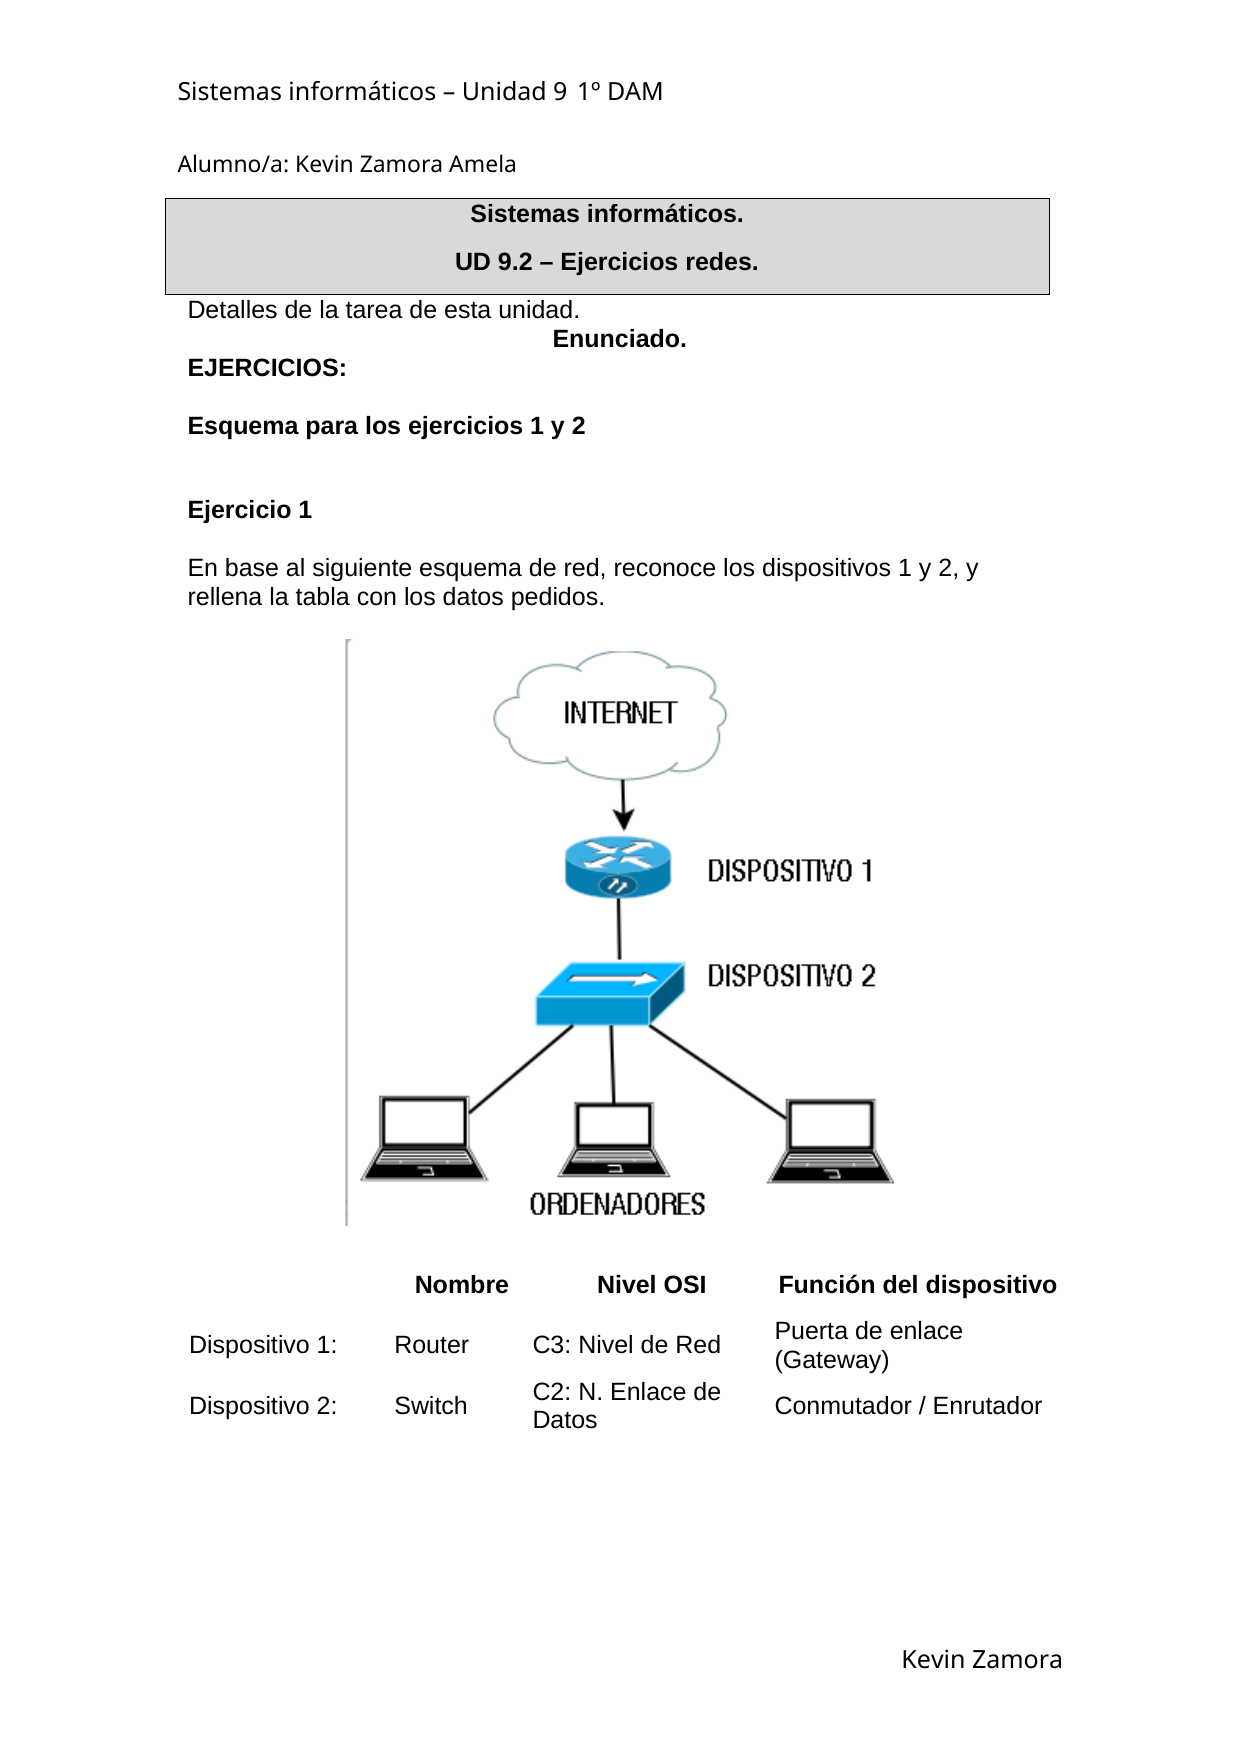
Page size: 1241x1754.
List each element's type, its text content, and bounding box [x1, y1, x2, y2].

table_cell Conmutador / Enrutador [773, 1375, 1063, 1436]
table_cell Switch [393, 1375, 531, 1436]
table_cell [165, 295, 177, 324]
table_cell EJERCICIOS: Esquema para los ejercicios 1 y 2 Ejercicio 1 En base al siguiente esquema de red, reconoce los dispositivos 1 y 2, y rellena la tabla con los datos pedidos. Ejercicio 2 Con respecto al anterior esquema, contestar: ¿Qué topología de conexión tenemos en el esquema si tomamos como referencia el Dispositivo 2? En forma de arbol ¿Qué tipo de cable usarías para conectar los dispositivos y los ordenadores con el Dispositivo 2? Cable de pares trenzados ¿Qué conectores usarías y con qué estándar de conexión? Usaría el conector RJ-45 y, de forma teorica, aplicaría la terminación T568A, debido a que actualmente todxs trabajamos con velocidades de transmisión superiores a 100 Mbps; el código de colores de esta es: blanco-verde, verde, blanco-naranja, azul, blanco-azul, naranja, blanco-marrón, marrón. Por otro lado y de cara a una aplicación más práctica, aplicaría preferentemente la versión B de la misma norma (T568B) debido principalmente a que hace muchos años que conozco y recuerdo su código de colores: blanco-naranja, naranja, blanco-verde, azul, blanco-azul, verde, blanco-marrón, marrón. Ambos códigos de colores se pueden usar indistíntamente, siempre que se utilice el mismo código para ambos/as extremos/terminaciones. Ejercicio 3 Rellenar si se necesita cable directo o cruzado (desde el punto de vista teórico) para unir los 2 elementos indicados en cada fila: Ejercicio 4 Averiguar la dirección física (dirección MAC) y la dirección lógica (dirección IP) de tu tarjeta de red, en una máquina windows y en una maquina Linux. Los comandos a utilizar son: En Linux: ifconfig En Windows: ipconfig /all Ejecútalos en tu máquina anfitrión y en una virtual del sistema operativo contrario. Copiar y pegar ambas capturas, y rellenar: Observaciones: - Buscar en las capturas solo conexiones ethernet e inalámbricas. Aparecen conexiones distintas como lo (que es el loopback de la red) - Que aparezcan tarjeta ethernet y/o inalámbrica en tu sistema anfitrión, dependerá de las conexiones que tengas en tu PC. - En la máquina virtual tendrás una tarjeta ethernet que incorpora el propio VirtualBox. Host: Guest: Ejercicio 5 Dividir la dirección de red 200.200.10.0/24 en las siguientes subredes: Calculadora VLSM online (Explicación paso a paso) Dirección en binario: 11001000 11001000 00001010 00000000 3 redes de 50 ordenadores. Calculamos el número de bits de host necesarios 2n − 2 ≥ H ( donde n es el número de bits y H es el número de host de la subred ) 26 – 2 = 62 ≥ 50 → n = 6 El resultado anterior indica que para la red de 50 hosts necesitamos al menos 6 bits y que habrá en total 62 hosts disponibles. Calculamos el número de bits de subred R = (32 – p) – n (Donde 32 es el número de bits de una dirección IP binaria, p es el prefijo de la red (en este ejemplo: 24) y n es el número de bits de la parte de host, calculados en el paso anterior.) R = (32 - 24) – 6 = 2 Eto significa que debemos tomar prestado 2 bits a la parte de host para obtener una subred de 62 hosts. Calculamos la nueva máscara de subred El nuevo prefijo de red se obtine sumándole R al prefijo original, por lo que el nuevo prefijo es: p = 24 + 2 = 26 Teniendo eso en cuenta la nueva máscara se obtiene de la siguiente manera 11111111.11111111.11111111.11000000 Los bits en verde respresentan la parte de red, los rojos la parte de subred y los bits azul a la parte de host convirtiendo a decimal la máscara anterior resulta 255.255.255.192 Calcular el salto de red El salto de red es la diferencia entre dos direcciones de red consecutivas y se calcula como la diferencia de 256 y el último octeto no nulo de la máscara, en este caso tenemos que: S = 256 − 192 = 64 Este valor se utilizará en el siguiente paso para conocer la siguiente dirección de red Calcular los parámetros de la red La dirección de la primera subred siempre será igual a la dirección de red original por lo es: 200.200.10.0 La direción del primer host se obtiene sumando 1 a la dirección de red: 200.200.10.1 La dirección del último host se obtiene sumando a la dirección de red el número de host de la subred: 200.200.10.62 La dirección de broadcast se obtiene sumando 1 a la dirección del último host 200.200.10.63 La dirección de la siguiente subred se puede calcular bien sumando 1 a la dirección de broadcast o bien sumando a la dirección de red el salto de red: 200.200.10.64 El resumen de los parámetros de la subred se muestra en la siguiente tabla: Calculamos el resto de subredes El resto de subredes se calcula siguiendo los mismos pasos vistos anteriormente, por ejemplo para la segunda subred La dirección de red se obtiene de la subred anterior: 200.200.10.64 A partir de aquí se sigues los mismos pasos Se calcula el número de bits de la parte de host 26 − 2 = 62 ≥ 50 ⟹ n = 6 Calculamos el número de bits de subred R = (32 − 24) − 6 = 2 Calculamos la nueva máscara p = 24 + 2 = 26 255.255.255.192 Por último calculamos el salto de red S = 256 − 192 = 64 El resto de parámetros se calculan exactamente igual a como ya se izo en el punto 5 4 redes de 12 ordenadores. Para cada subred, especificar: Dirección de red y dirección de broadcast Dirección del primer equipo y último equipo Máscara de red Especificar, ¿cuántas direcciones se pierden en total en la red? Ejercicio 6 Queremos crear varias subredes de 2000 PC. Partiendo de la red dirección de red 150.200.0.0, responder: ¿A qué clase pertenece esta red? ¿Cuál es el máximo número de subredes con 2000 PC que se pueden crear? ¿Cuántos PC exactamente puede haber en cada subred? Como son muchas subredes, especificar de las 4 primeras subredes: Dirección de red y broadcast Dirección de primer y último equipo Máscara de red [177, 353, 1063, 1602]
table_cell Enunciado. [177, 324, 1063, 353]
table_cell Router [393, 1315, 531, 1375]
table_header Sistemas informáticos. UD 9.2 – Ejercicios redes. [166, 199, 1049, 294]
table_header [1050, 198, 1063, 294]
table_cell Dispositivo 1: [187, 1315, 393, 1375]
text Alumno/a: Kevin Zamora Amela [177, 148, 1063, 179]
table_cell [165, 324, 177, 353]
table_header Nivel OSI [531, 1255, 773, 1314]
picture [345, 639, 894, 1226]
table_cell Puerta de enlace (Gateway) [773, 1315, 1063, 1375]
table_cell C2: N. Enlace de Datos [531, 1375, 773, 1436]
table_cell Detalles de la tarea de esta unidad. [177, 294, 1063, 324]
table_header Nombre [393, 1255, 531, 1314]
table_header Función del dispositivo [773, 1255, 1063, 1314]
table_cell [165, 353, 177, 1602]
table_cell C3: Nivel de Red [531, 1315, 773, 1375]
table_header [187, 1255, 393, 1314]
table_cell Dispositivo 2: [187, 1375, 393, 1436]
